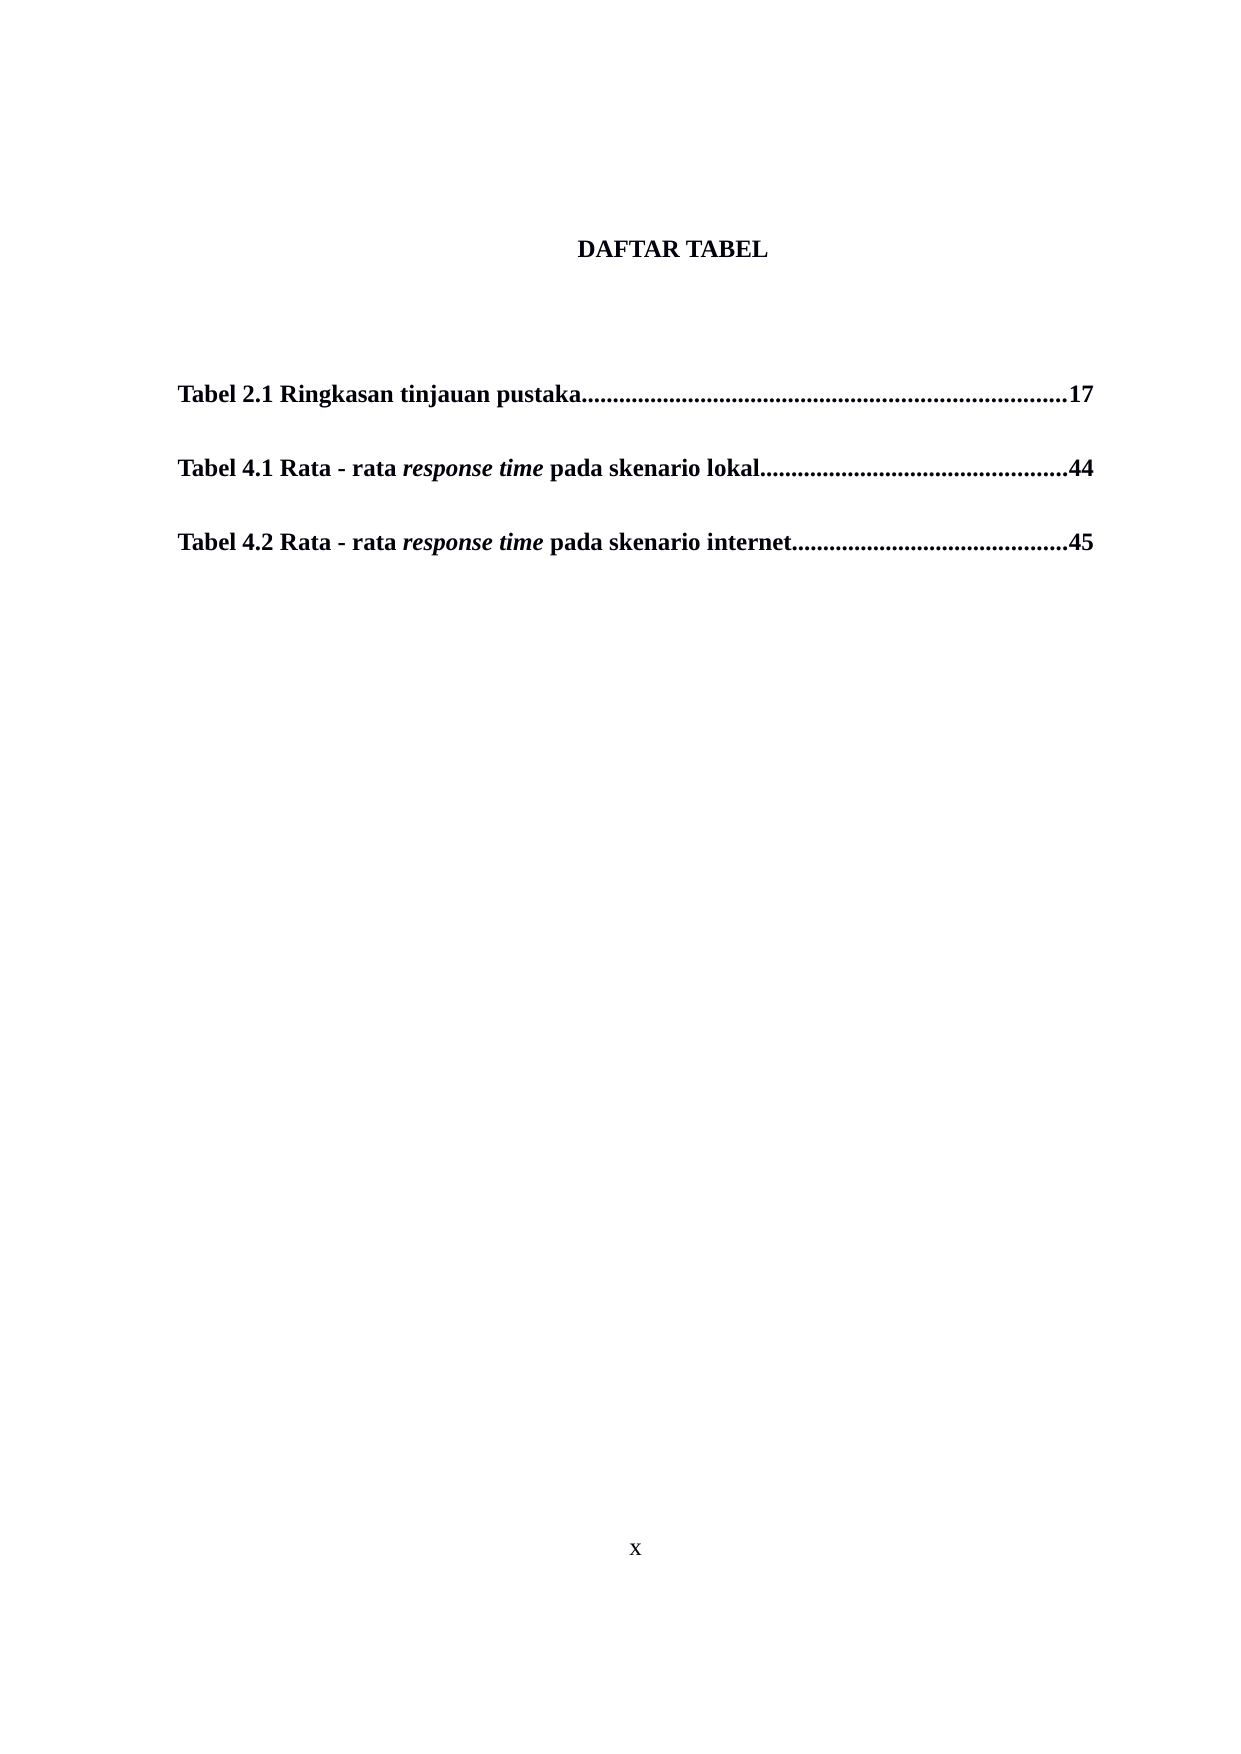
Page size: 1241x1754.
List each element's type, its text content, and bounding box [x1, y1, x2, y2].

text Tabel 4.1 Rata - rata response time pada skenario lokal 44 [177, 453, 1093, 482]
text Tabel 4.2 Rata - rata response time pada skenario internet 45 [177, 527, 1093, 556]
subtitle DAFTAR TABEL [252, 234, 1093, 263]
text Tabel 2.1 Ringkasan tinjauan pustaka 17 [177, 379, 1093, 407]
